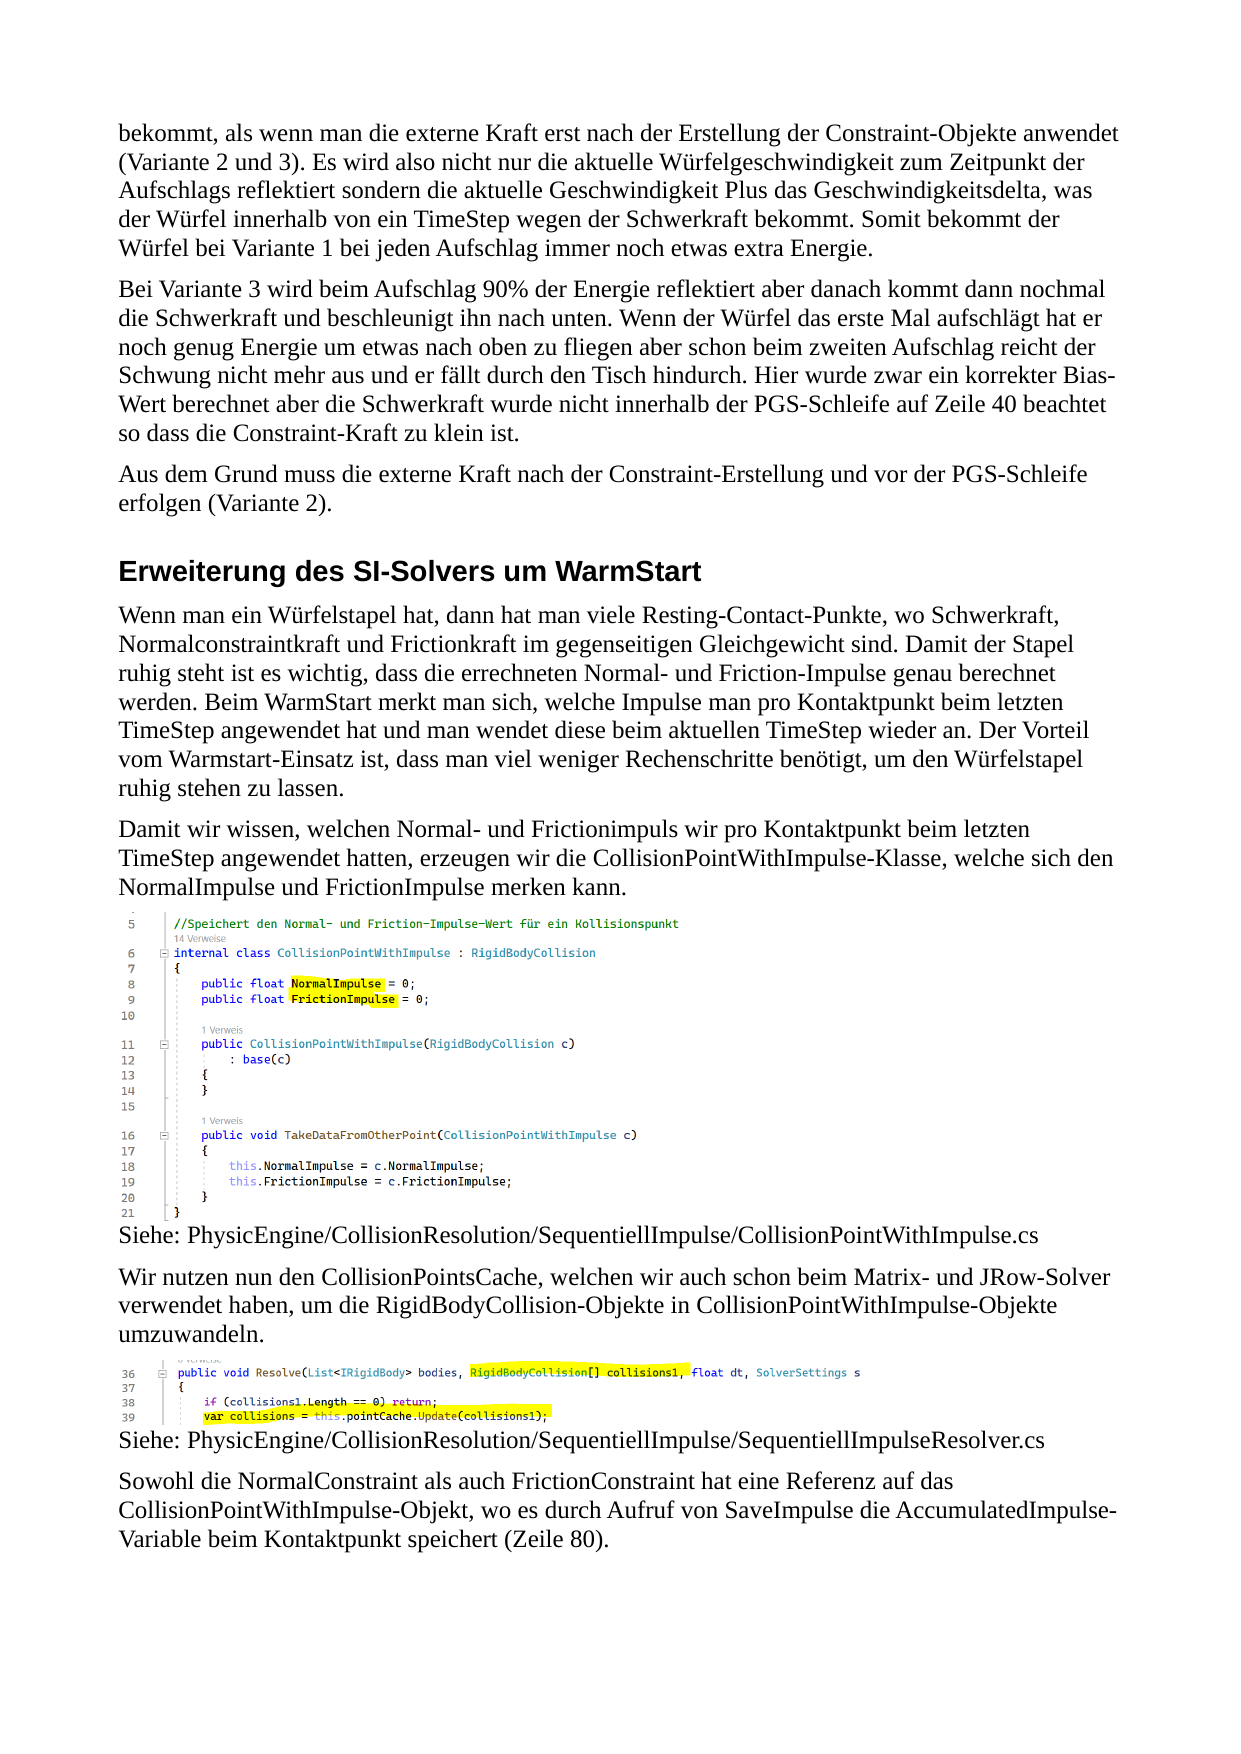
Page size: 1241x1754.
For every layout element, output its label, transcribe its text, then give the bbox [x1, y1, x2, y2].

picture [118, 912, 686, 1221]
text Damit wir wissen, welchen Normal- und Frictionimpuls wir pro Kontaktpunkt beim letzten TimeStep angewendet hatten, erzeugen wir die CollisionPointWithImpulse-Klasse, welche sich den NormalImpulse und FrictionImpulse merken kann. [118, 814, 1122, 900]
picture [118, 1360, 861, 1425]
text Wenn man ein Würfelstapel hat, dann hat man viele Resting-Contact-Punkte, wo Schwerkraft, Normalconstraintkraft und Frictionkraft im gegenseitigen Gleichgewicht sind. Damit der Stapel ruhig steht ist es wichtig, dass die errechneten Normal- und Friction-Impulse genau berechnet werden. Beim WarmStart merkt man sich, welche Impulse man pro Kontaktpunkt beim letzten TimeStep angewendet hat und man wendet diese beim aktuellen TimeStep wieder an. Der Vorteil vom Warmstart-Einsatz ist, dass man viel weniger Rechenschritte benötigt, um den Würfelstapel ruhig stehen zu lassen. [118, 600, 1122, 802]
text Bei Variante 3 wird beim Aufschlag 90% der Energie reflektiert aber danach kommt dann nochmal die Schwerkraft und beschleunigt ihn nach unten. Wenn der Würfel das erste Mal aufschlägt hat er noch genug Energie um etwas nach oben zu fliegen aber schon beim zweiten Aufschlag reicht der Schwung nicht mehr aus und er fällt durch den Tisch hindurch. Hier wurde zwar ein korrekter Bias-Wert berechnet aber die Schwerkraft wurde nicht innerhalb der PGS-Schleife auf Zeile 40 beachtet so dass die Constraint-Kraft zu klein ist. [118, 274, 1122, 447]
text Siehe: PhysicEngine/CollisionResolution/SequentiellImpulse/SequentiellImpulseResolver.cs [118, 1360, 1122, 1454]
subtitle Erweiterung des SI-Solvers um WarmStart [118, 554, 1122, 588]
text Wir nutzen nun den CollisionPointsCache, welchen wir auch schon beim Matrix- und JRow-Solver verwendet haben, um die RigidBodyCollision-Objekte in CollisionPointWithImpulse-Objekte umzuwandeln. [118, 1262, 1122, 1348]
text Siehe: PhysicEngine/CollisionResolution/SequentiellImpulse/CollisionPointWithImpulse.cs [118, 913, 1122, 1249]
text bekommt, als wenn man die externe Kraft erst nach der Erstellung der Constraint-Objekte anwendet (Variante 2 und 3). Es wird also nicht nur die aktuelle Würfelgeschwindigkeit zum Zeitpunkt der Aufschlags reflektiert sondern die aktuelle Geschwindigkeit Plus das Geschwindigkeitsdelta, was der Würfel innerhalb von ein TimeStep wegen der Schwerkraft bekommt. Somit bekommt der Würfel bei Variante 1 bei jeden Aufschlag immer noch etwas extra Energie. [118, 118, 1122, 262]
text Sowohl die NormalConstraint als auch FrictionConstraint hat eine Referenz auf das CollisionPointWithImpulse-Objekt, wo es durch Aufruf von SaveImpulse die AccumulatedImpulse-Variable beim Kontaktpunkt speichert (Zeile 80). [118, 1466, 1122, 1552]
text Aus dem Grund muss die externe Kraft nach der Constraint-Erstellung und vor der PGS-Schleife erfolgen (Variante 2). [118, 459, 1122, 517]
